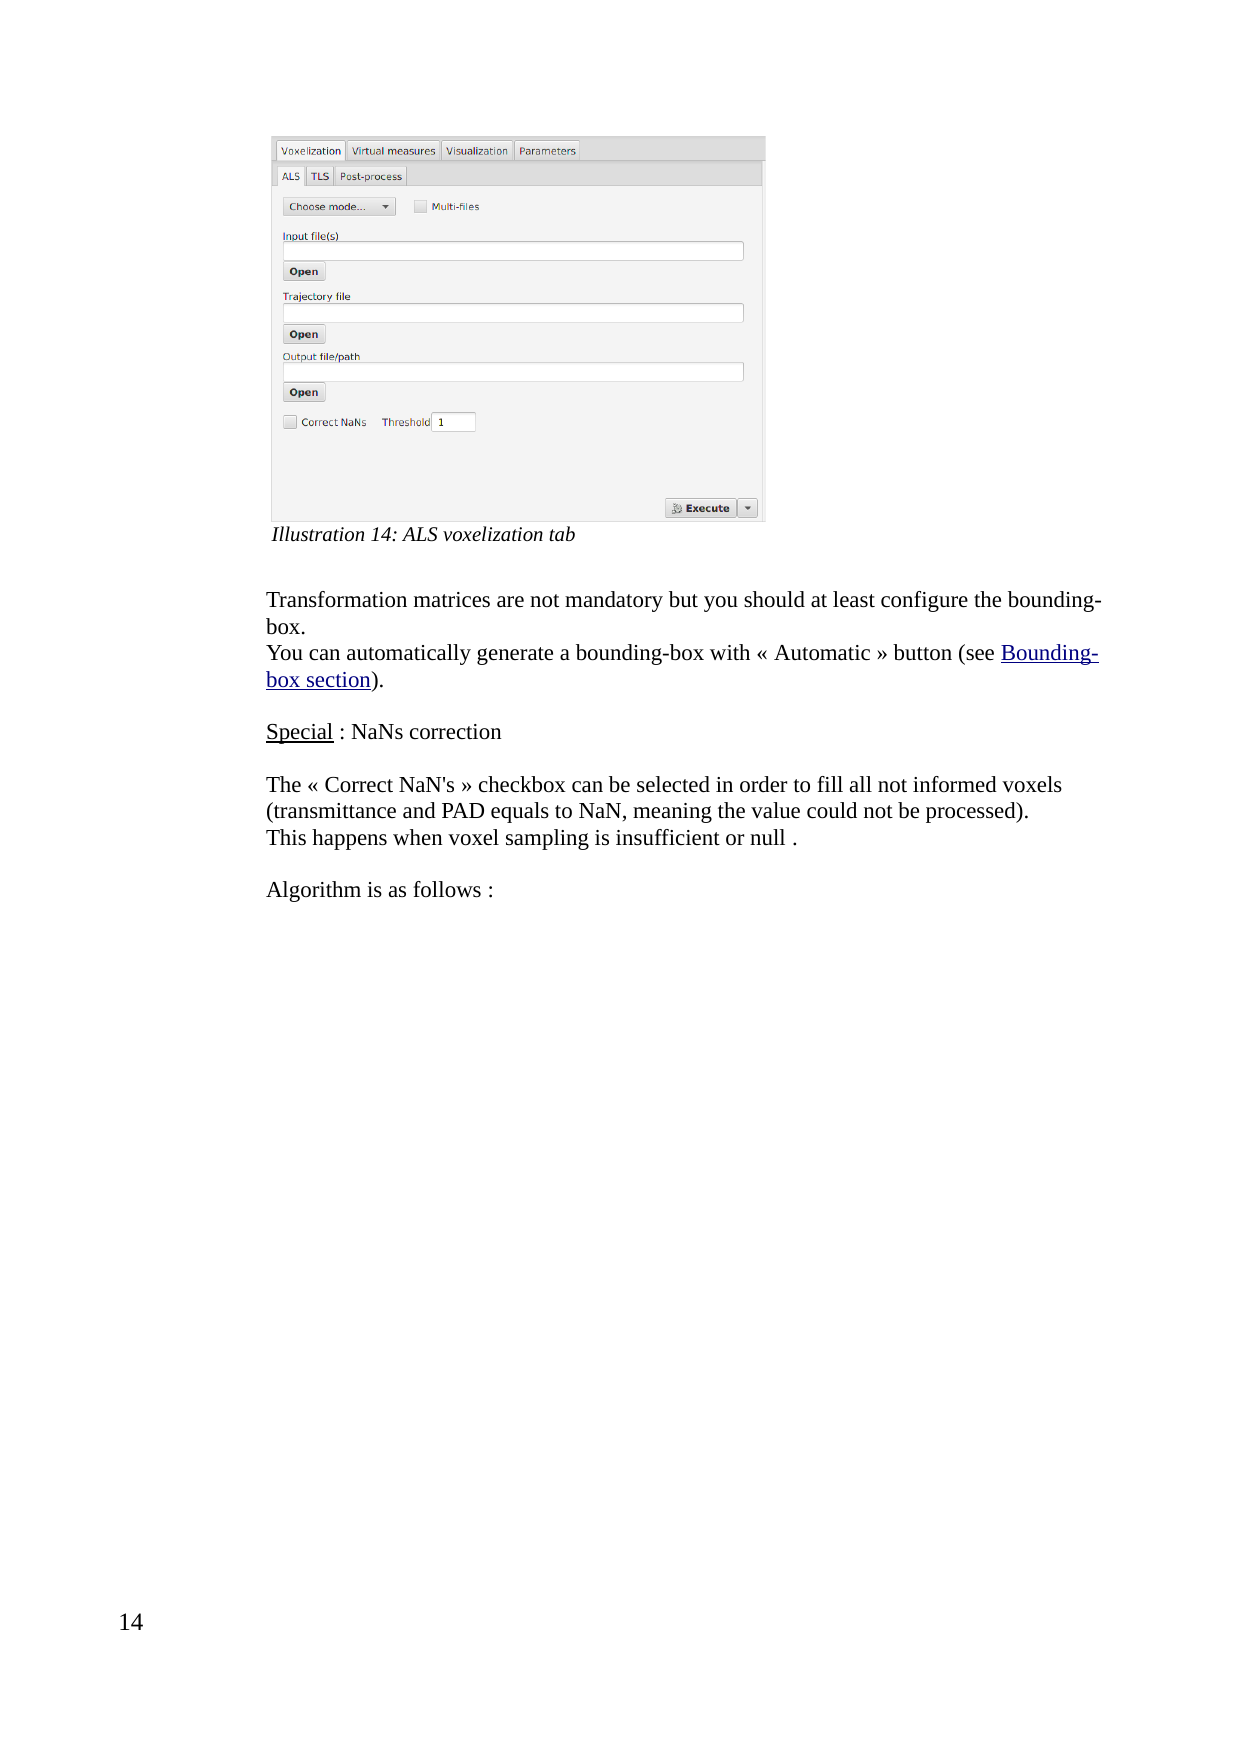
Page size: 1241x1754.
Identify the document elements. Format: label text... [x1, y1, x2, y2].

table_header [118, 118, 1128, 587]
text You can automatically generate a bounding-box with « Automatic » button (see Bounding-box section). [266, 639, 1122, 692]
text The « Correct NaN's » checkbox can be selected in order to fill all not informed voxels (transmittance and PAD equals to NaN, meaning the value could not be processed). [266, 771, 1122, 824]
text Transformation matrices are not mandatory but you should at least configure the bounding-box. [266, 587, 1122, 639]
text Algorithm is as follows : [266, 876, 1122, 903]
text This happens when voxel sampling is insufficient or null . [266, 824, 1122, 850]
picture [271, 136, 766, 522]
text Special : NaNs correction [266, 718, 1122, 745]
